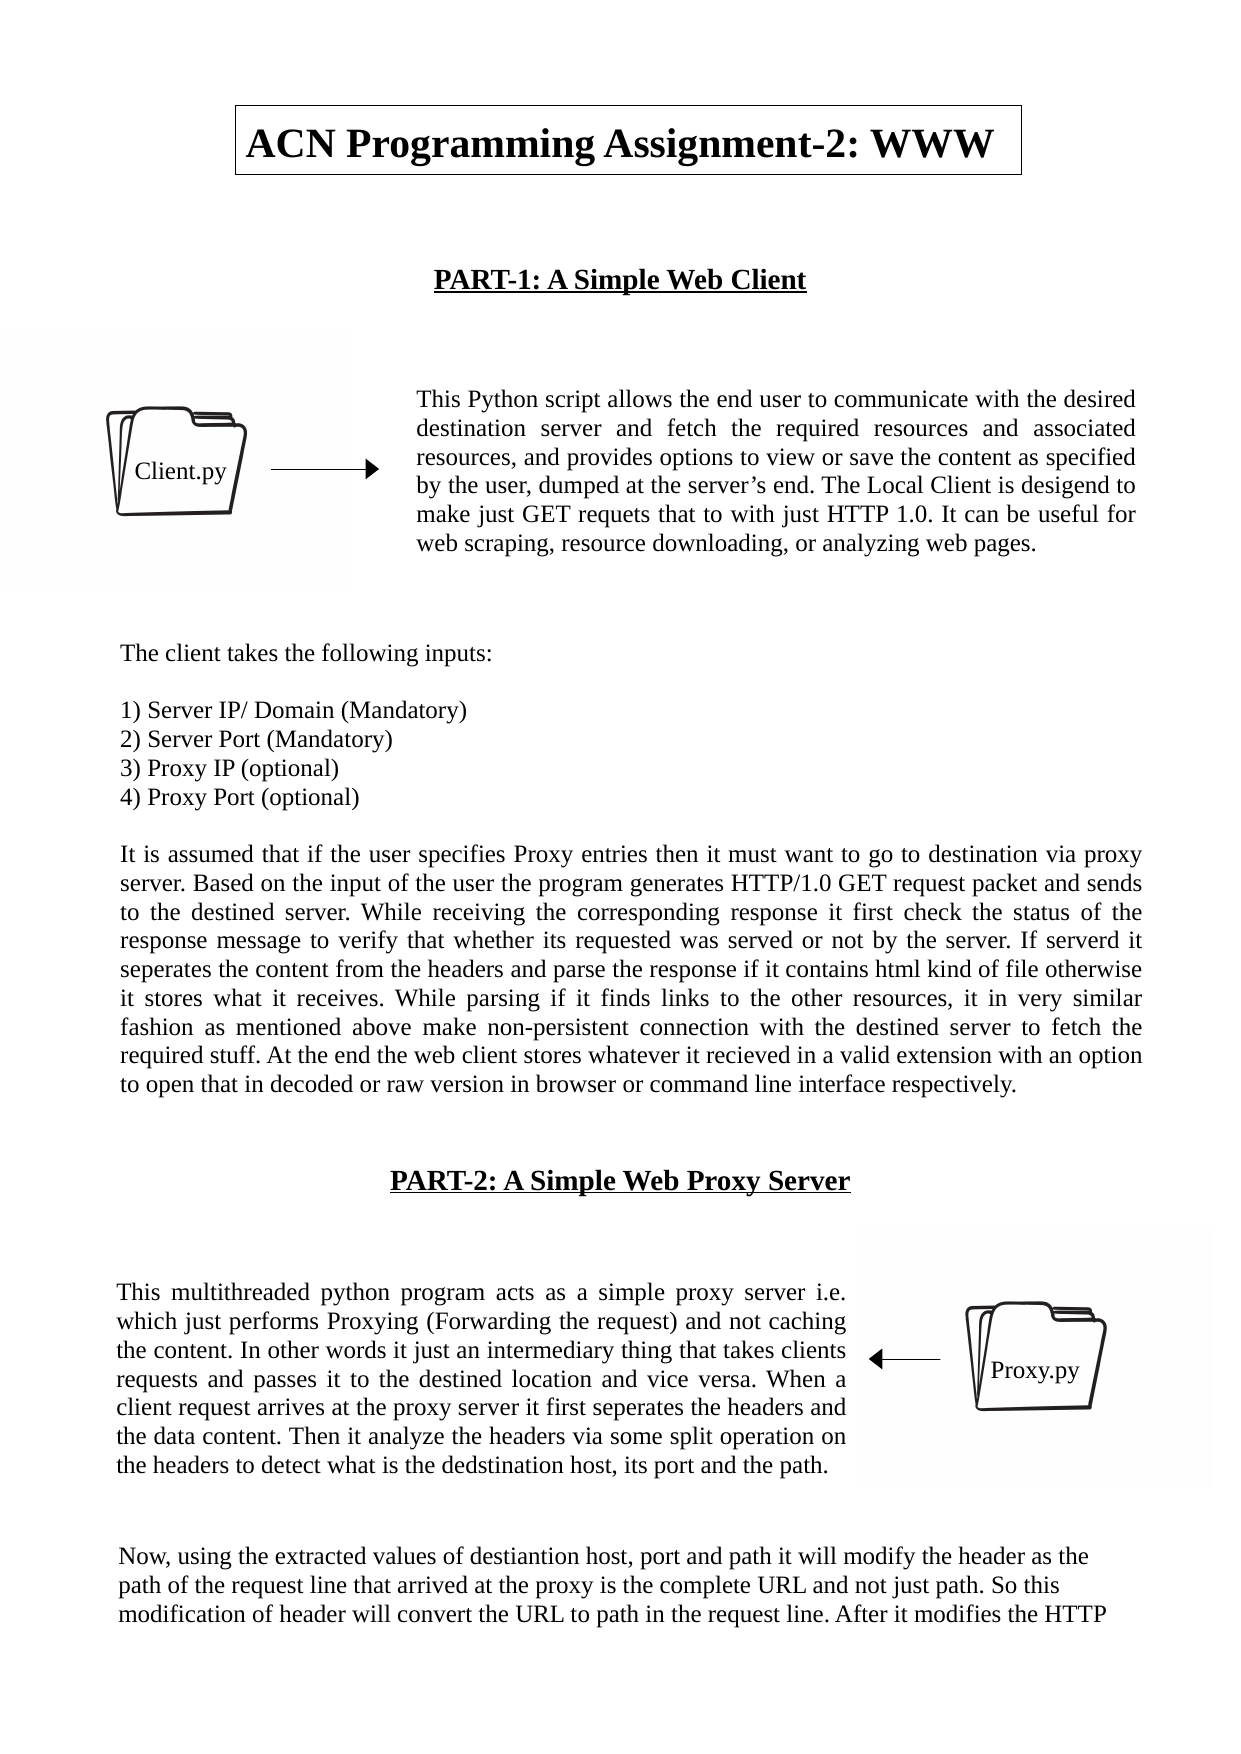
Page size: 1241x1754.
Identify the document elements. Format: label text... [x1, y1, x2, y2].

picture [859, 1225, 1213, 1488]
text PART-2: A Simple Web Proxy Server [118, 1163, 1122, 1196]
text [118, 118, 235, 166]
text ACN Programming Assignment-2: WWW [236, 118, 1021, 166]
text [1022, 118, 1122, 166]
picture [0, 330, 353, 593]
text PART-1: A Simple Web Client [118, 262, 1122, 295]
text Now, using the extracted values of destiantion host, port and path it will modify the header as the path of the request line that arrived at the proxy is the complete URL and not just path. So this modification of header will convert the URL to path in the request line. After it modifies the HTTP [118, 1541, 1122, 1627]
